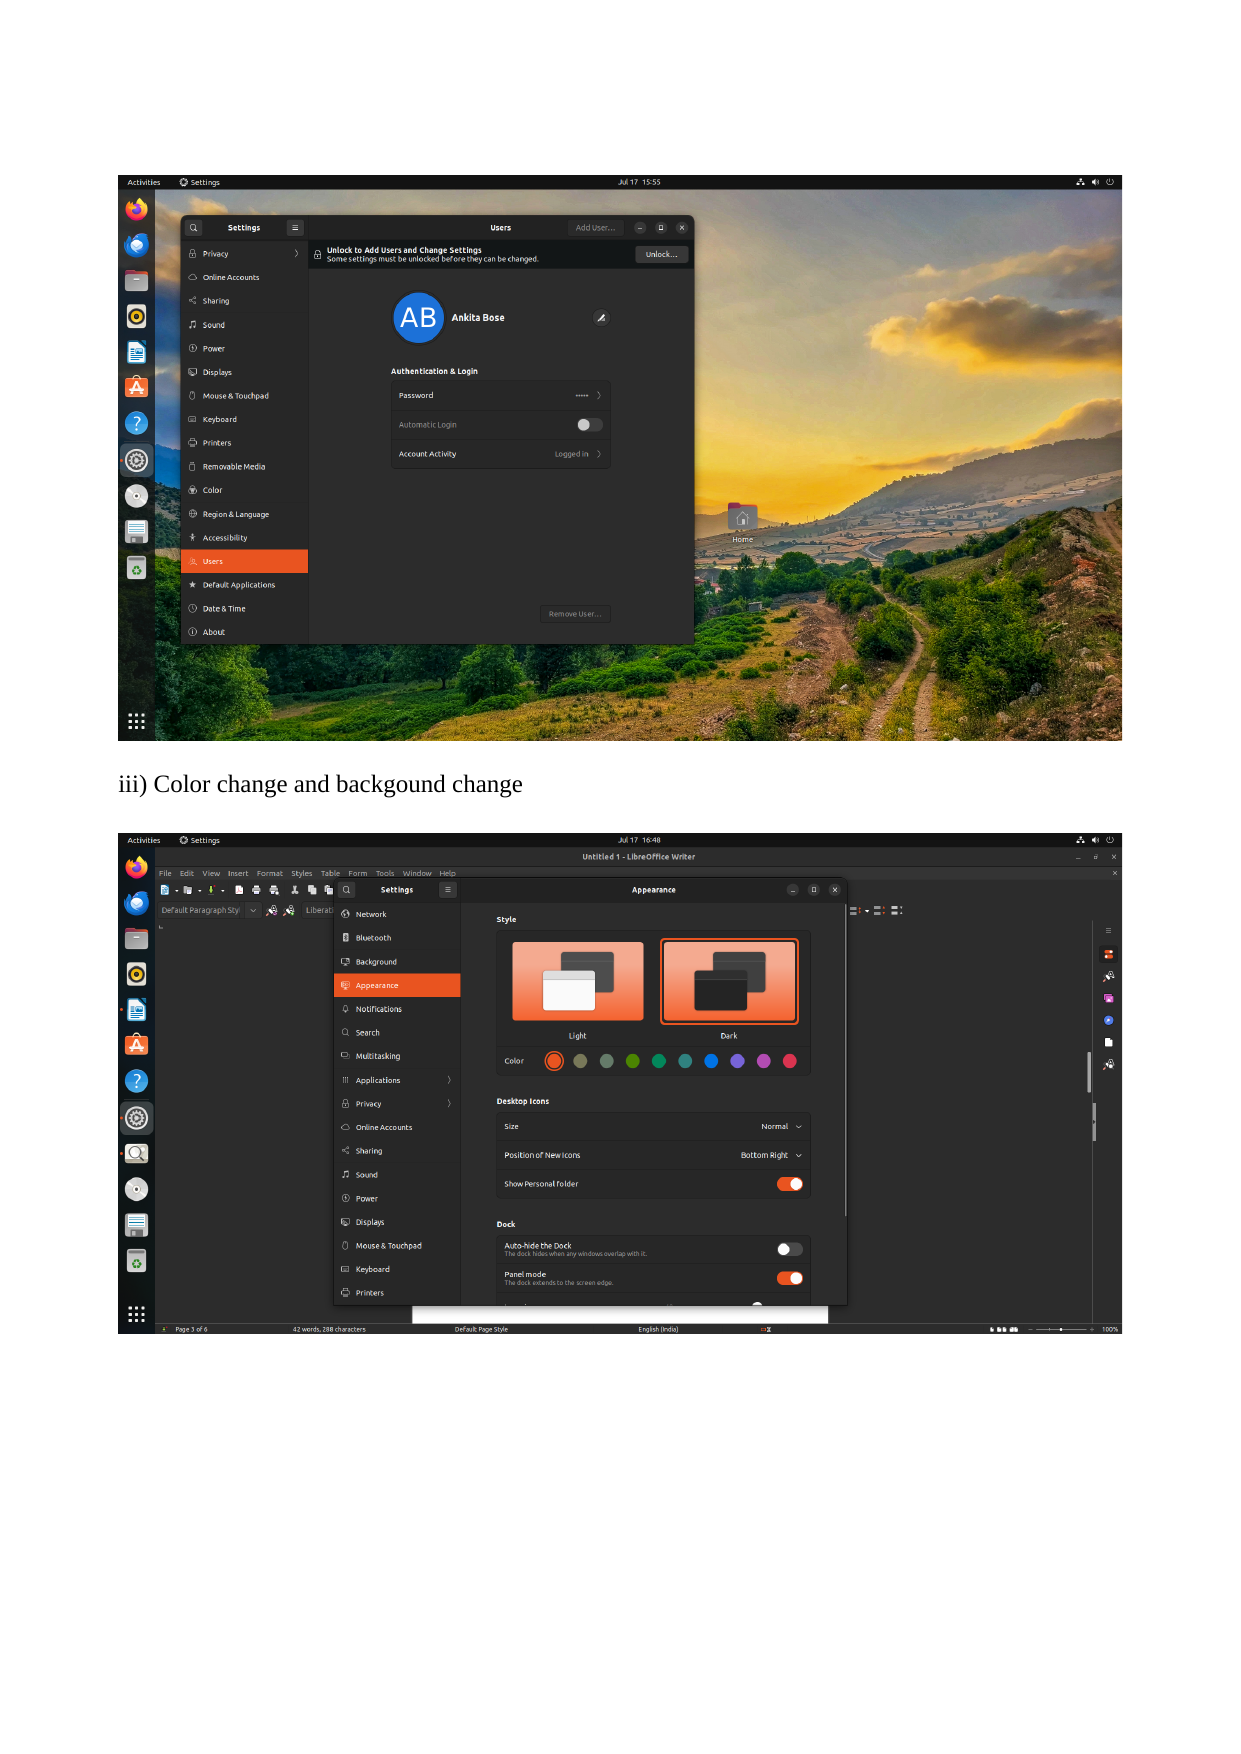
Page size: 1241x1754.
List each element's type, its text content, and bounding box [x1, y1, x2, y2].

picture [118, 175, 1123, 741]
picture [118, 833, 1123, 1334]
text iii) Color change and backgound change [118, 769, 1122, 798]
